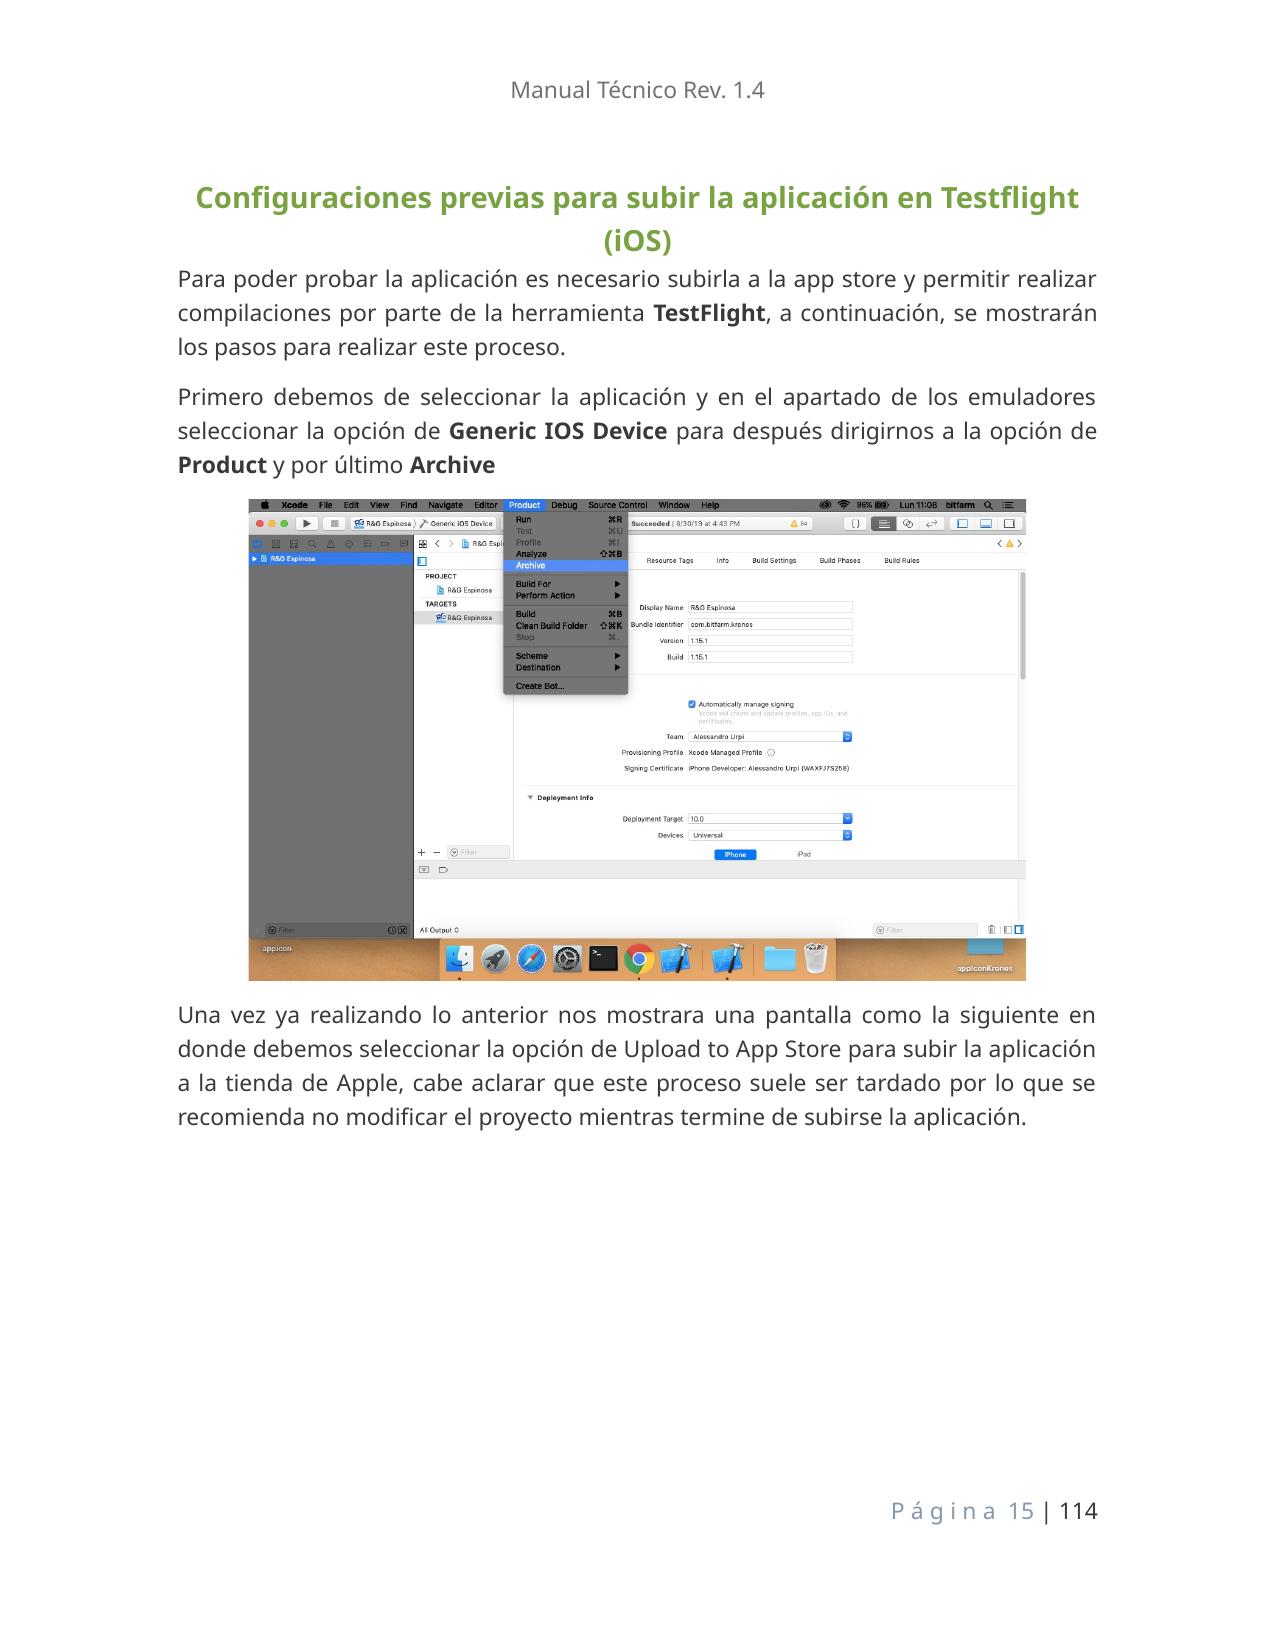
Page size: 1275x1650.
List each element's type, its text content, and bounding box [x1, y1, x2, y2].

text Una vez ya realizando lo anterior nos mostrara una pantalla como la siguiente en donde debemos seleccionar la opción de Upload to App Store para subir la aplicación a la tienda de Apple, cabe aclarar que este proceso suele ser tardado por lo que se recomienda no modificar el proyecto mientras termine de subirse la aplicación. [177, 999, 1098, 1132]
subtitle Configuraciones previas para subir la aplicación en Testflight (iOS) [177, 178, 1098, 260]
text Primero debemos de seleccionar la aplicación y en el apartado de los emuladores seleccionar la opción de Generic IOS Device para después dirigirnos a la opción de Product y por último Archive [177, 381, 1098, 480]
text Para poder probar la aplicación es necesario subirla a la app store y permitir realizar compilaciones por parte de la herramienta TestFlight, a continuación, se mostrarán los pasos para realizar este proceso. [177, 263, 1098, 362]
picture [248, 499, 1027, 981]
